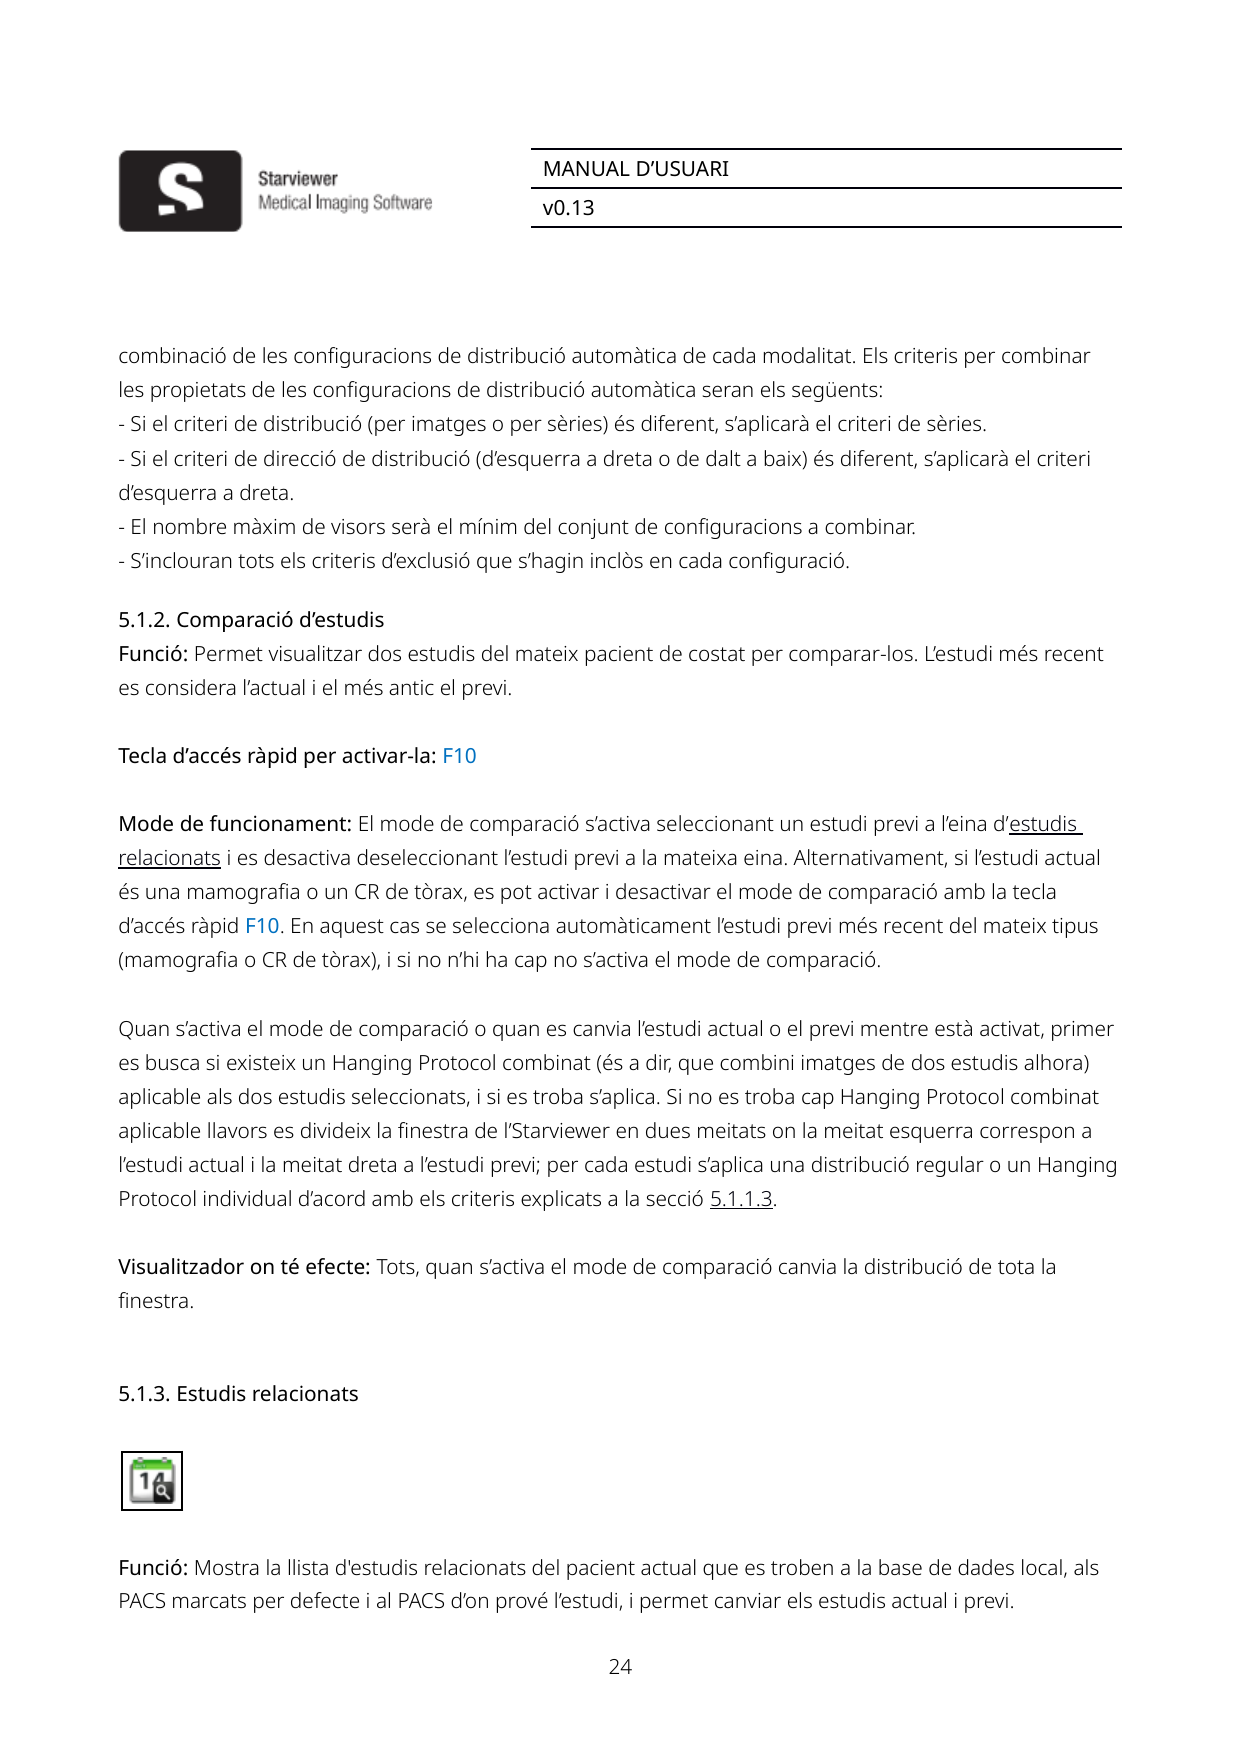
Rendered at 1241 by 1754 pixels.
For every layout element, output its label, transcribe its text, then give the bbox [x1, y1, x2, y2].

subtitle Estudis relacionats [118, 1379, 1122, 1408]
text - S’inclouran tots els criteris d’exclusió que s’hagin inclòs en cada configuració. [118, 546, 1122, 574]
picture [129, 1457, 176, 1504]
text Funció: Permet visualitzar dos estudis del mateix pacient de costat per comparar-los. L’estudi més recent es considera l’actual i el més antic el previ. [118, 639, 1122, 701]
text - Si el criteri de distribució (per imatges o per sèries) és diferent, s’aplicarà el criteri de sèries. [118, 409, 1122, 438]
subtitle Comparació d’estudis [118, 605, 1122, 633]
text - El nombre màxim de visors serà el mínim del conjunt de configuracions a combinar. [118, 512, 1122, 540]
text Funció: Mostra la llista d'estudis relacionats del pacient actual que es troben a la base de dades local, als PACS marcats per defecte i al PACS d’on prové l’estudi, i permet canviar els estudis actual i previ. [118, 1553, 1122, 1615]
text Tecla d’accés ràpid per activar-la: F10 [118, 741, 1122, 769]
text Mode de funcionament: El mode de comparació s’activa seleccionant un estudi previ a l’eina d’estudis relacionats i es desactiva deseleccionant l’estudi previ a la mateixa eina. Alternativament, si l’estudi actual és una mamografia o un CR de tòrax, es pot activar i desactivar el mode de comparació amb la tecla d’accés ràpid F10. En aquest cas se selecciona automàticament l’estudi previ més recent del mateix tipus (mamografia o CR de tòrax), i si no n’hi ha cap no s’activa el mode de comparació. [118, 809, 1122, 974]
text Quan s’activa el mode de comparació o quan es canvia l’estudi actual o el previ mentre està activat, primer es busca si existeix un Hanging Protocol combinat (és a dir, que combini imatges de dos estudis alhora) aplicable als dos estudis seleccionats, i si es troba s’aplica. Si no es troba cap Hanging Protocol combinat aplicable llavors es divideix la finestra de l’Starviewer en dues meitats on la meitat esquerra correspon a l’estudi actual i la meitat dreta a l’estudi previ; per cada estudi s’aplica una distribució regular o un Hanging Protocol individual d’acord amb els criteris explicats a la secció 5.1.1.3. [118, 1014, 1122, 1212]
text Visualitzador on té efecte: Tots, quan s’activa el mode de comparació canvia la distribució de tota la finestra. [118, 1252, 1122, 1314]
text - Si el criteri de direcció de distribució (d’esquerra a dreta o de dalt a baix) és diferent, s’aplicarà el criteri d’esquerra a dreta. [118, 444, 1122, 506]
text combinació de les configuracions de distribució automàtica de cada modalitat. Els criteris per combinar les propietats de les configuracions de distribució automàtica seran els següents: [118, 341, 1122, 404]
